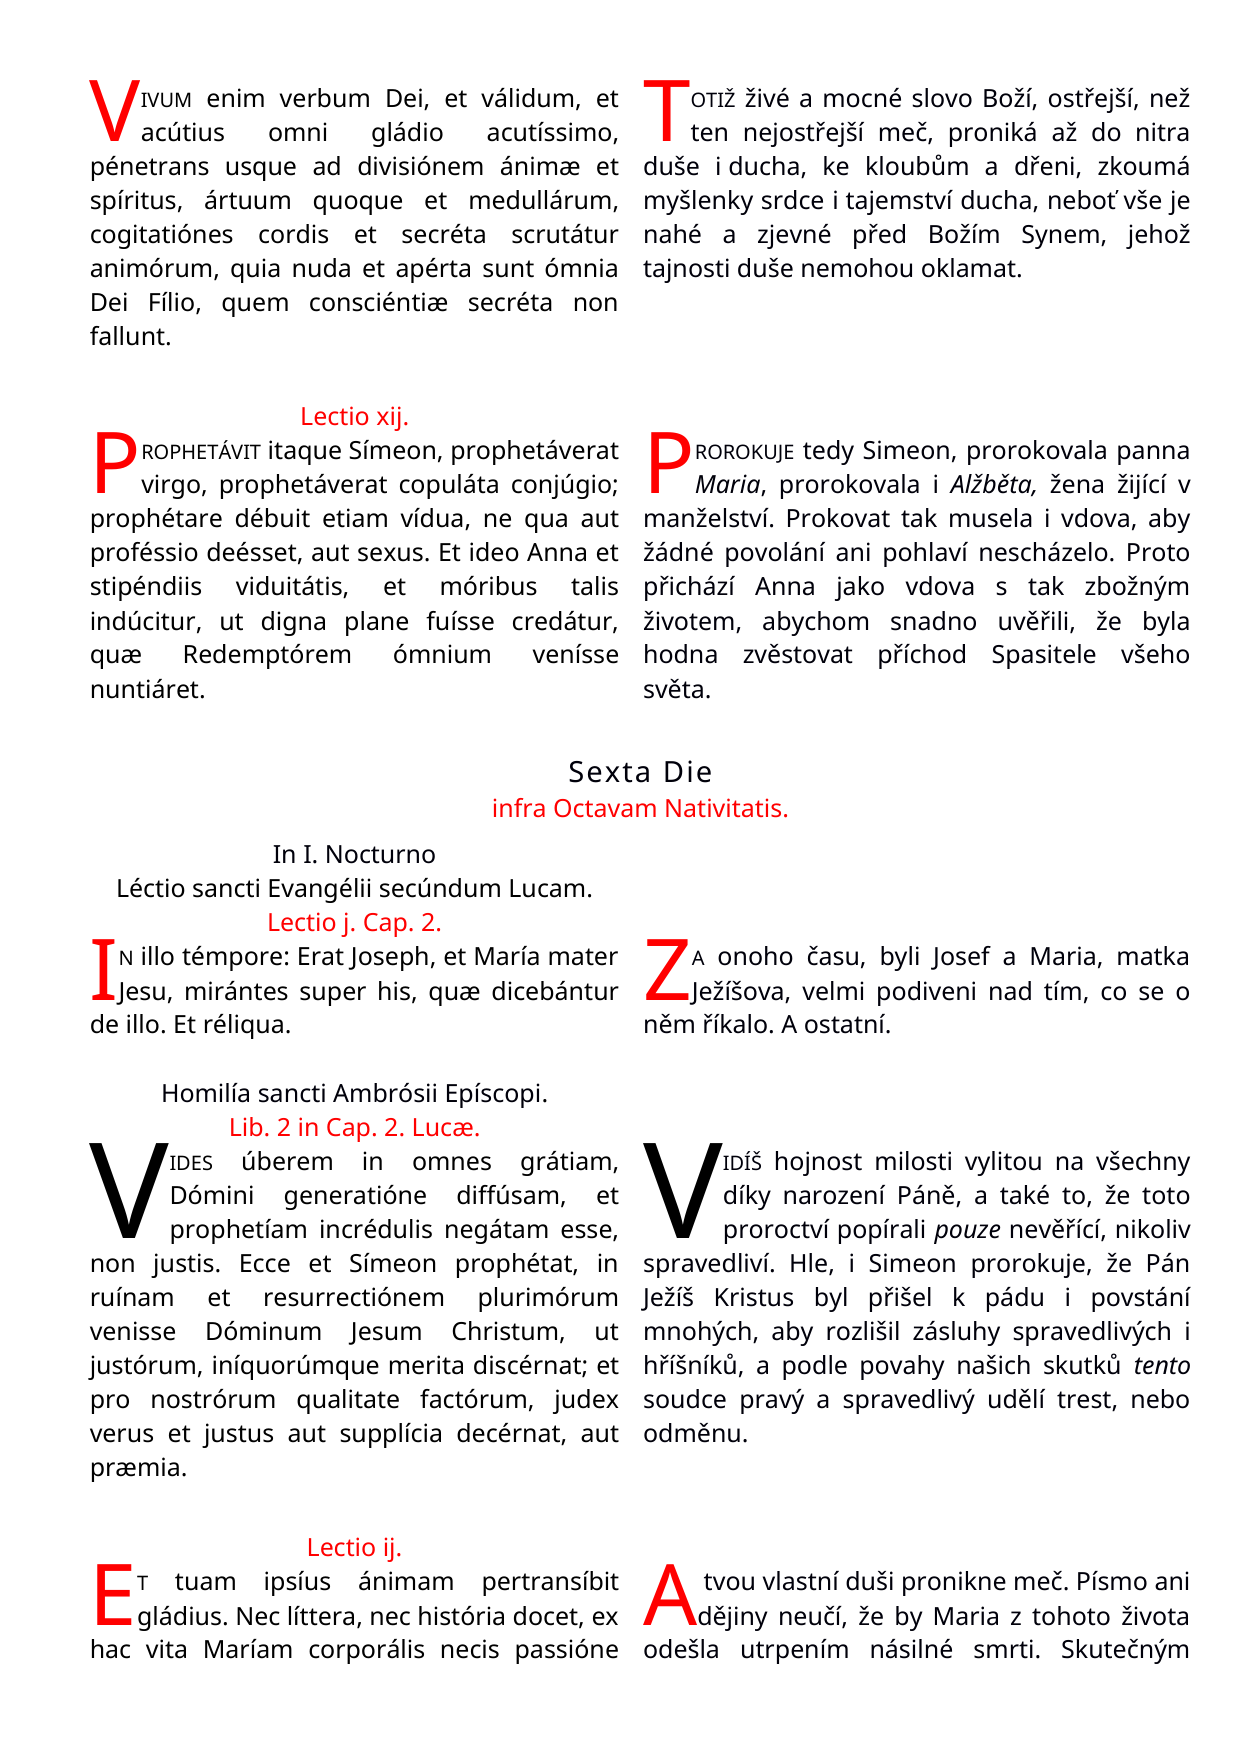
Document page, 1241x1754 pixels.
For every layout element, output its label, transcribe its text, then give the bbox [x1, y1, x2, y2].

table_cell In I. Nocturno Léctio sancti Evangélii secúndum Lucam. Lectio j. Cap. 2. In illo témpore: Erat Joseph, et María mater Jesu, mirántes super his, quæ dicebántur de illo. Et réliqua. Homilía sancti Ambrósii Epíscopi. Lib. 2 in Cap. 2. Lucæ. Vides úberem in omnes grátiam, Dómini generatióne diffúsam, et prophetíam incrédulis negátam esse, non justis. Ecce et Símeon prophétat, in ruínam et resurrectiónem plurimórum venisse Dóminum Jesum Christum, ut justórum, iníquorúmque merita discérnat; et pro nostrórum qualitate factórum, judex verus et justus aut supplícia decérnat, aut præmia. [78, 831, 631, 1524]
table_cell Prorokuje tedy Simeon, prorokovala panna Maria, prorokovala i Alžběta, žena žijící v manželství. Prokovat tak musela i vdova, aby žádné povolání ani pohlaví nescházelo. Proto přichází Anna jako vdova s tak zbožným životem, abychom snadno uvěřili, že byla hodna zvěstovat příchod Spasitele všeho světa. [631, 393, 1203, 745]
table_cell Lectio xij. Prophetávit itaque Símeon, prophetáverat virgo, prophetáverat copuláta conjúgio; prophétare débuit etiam vídua, ne qua aut proféssio deésset, aut sexus. Et ideo Anna et stipéndiis viduitátis, et móribus talis indúcitur, ut digna plane fuísse credátur, quæ Redemptórem ómnium venísse nuntiáret. [78, 393, 631, 745]
table_cell Lectio ij. Et tuam ipsíus ánimam pertransíbit gládius. Nec líttera, nec história docet, ex hac vita Maríam corporális necis passióne [78, 1524, 631, 1672]
table_cell A tvou vlastní duši pronikne meč. Písmo ani dějiny neučí, že by Maria z tohoto života odešla utrpením násilné smrti. Skutečným [631, 1524, 1203, 1672]
table_cell Za onoho času, byli Josef a Maria, matka Ježíšova, velmi podiveni nad tím, co se o něm říkalo. A ostatní. Vidíš hojnost milosti vylitou na všechny díky narození Páně, a také to, že toto proroctví popírali pouze nevěřící, nikoliv spravedliví. Hle, i Simeon prorokuje, že Pán Ježíš Kristus byl přišel k pádu i povstání mnohých, aby rozlišil zásluhy spravedlivých i hříšníků, a podle povahy našich skutků tento soudce pravý a spravedlivý udělí trest, nebo odměnu. [631, 831, 1203, 1524]
table_cell Vivum enim verbum Dei, et válidum, et acútius omni gládio acutíssimo, pénetrans usque ad divisiónem ánimæ et spíritus, ártuum quoque et medullárum, cogitatiónes cordis et secréta scrutátur animórum, quia nuda et apérta sunt ómnia Dei Fílio, quem consciéntiæ secréta non fallunt. [78, 74, 631, 393]
table_cell Totiž živé a mocné slovo Boží, ostřejší, než ten nejostřejší meč, proniká až do nitra duše i ducha, ke kloubům a dřeni, zkoumá myšlenky srdce i tajemství ducha, neboť vše je nahé a zjevné před Božím Synem, jehož tajnosti duše nemohou oklamat. [631, 74, 1203, 393]
table_cell Sexta Die infra Octavam Nativitatis. [78, 745, 1203, 831]
